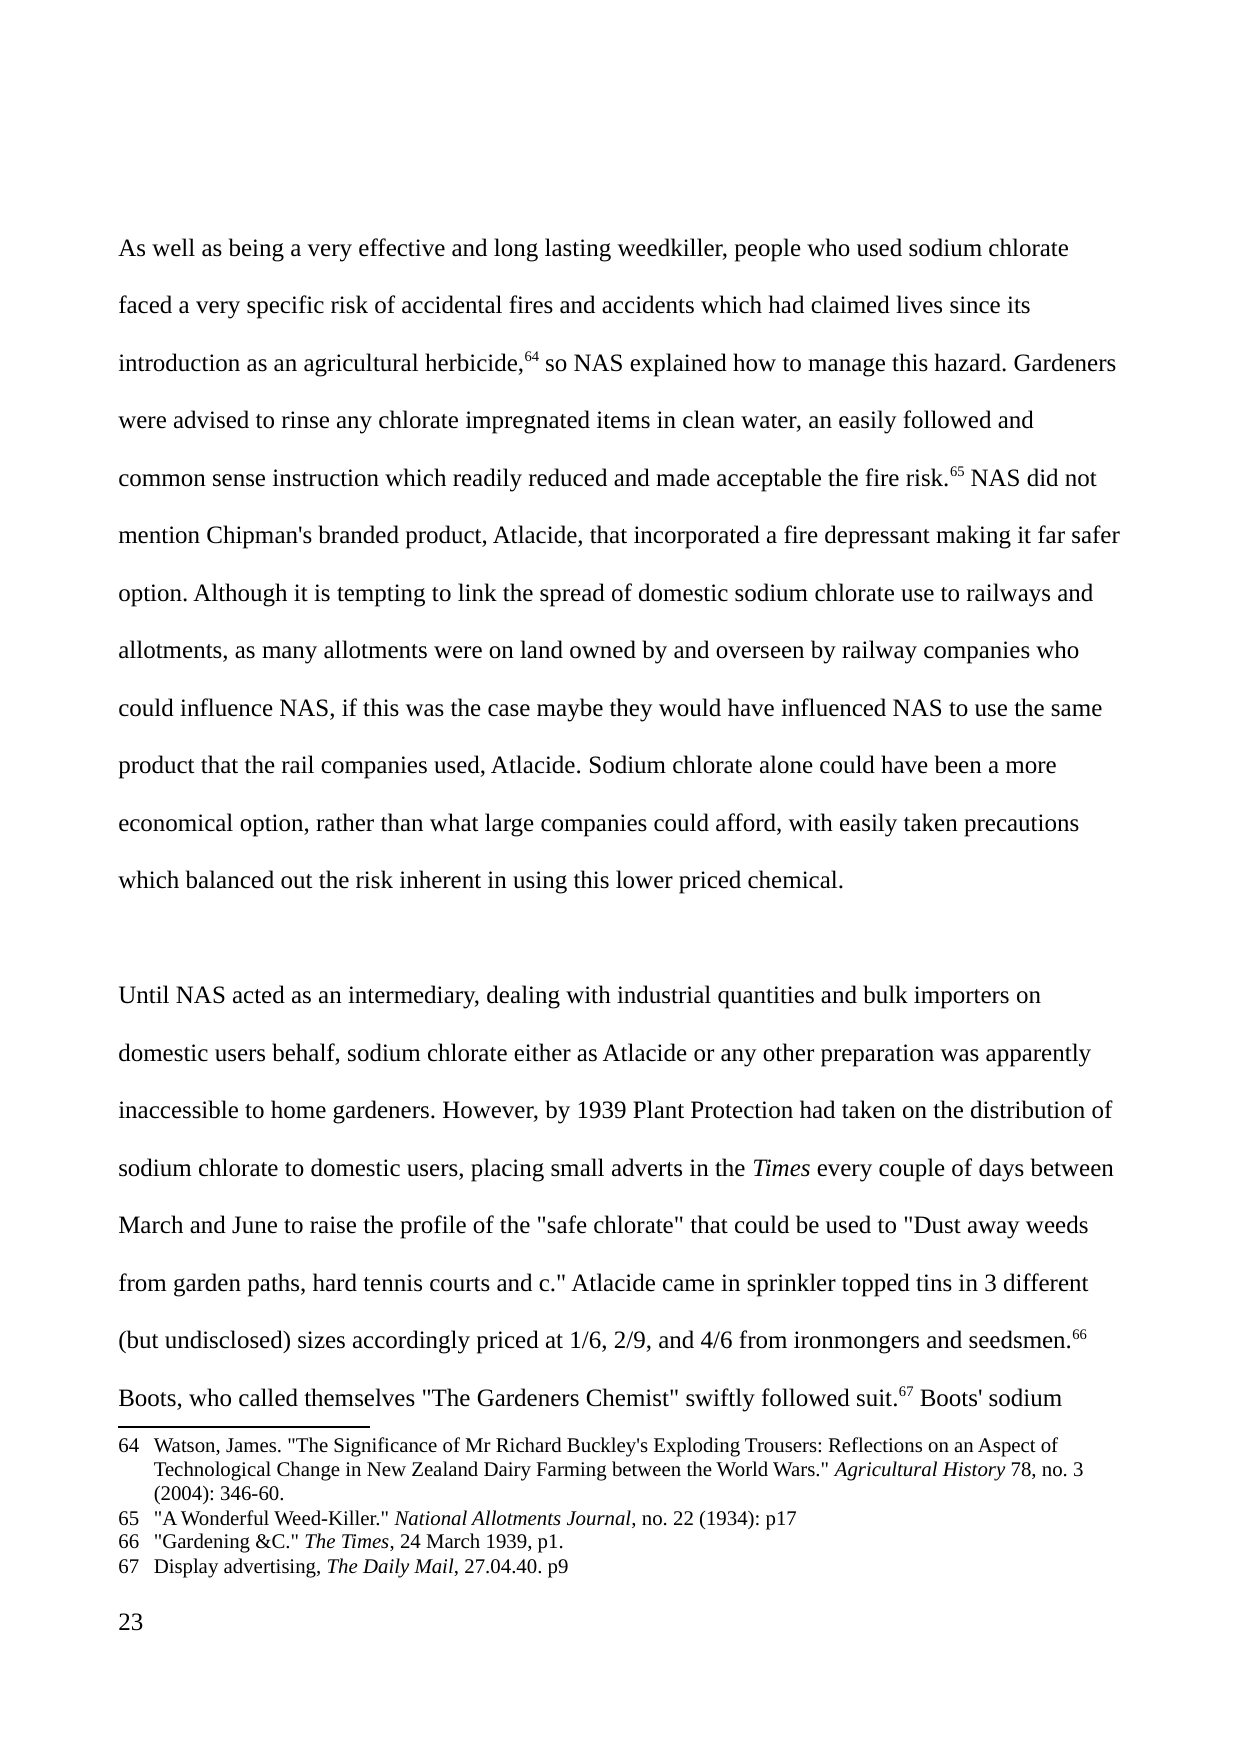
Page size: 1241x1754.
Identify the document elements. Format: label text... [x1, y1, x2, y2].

text As well as being a very effective and long lasting weedkiller, people who used sodium chlorate faced a very specific risk of accidental fires and accidents which had claimed lives since its introduction as an agricultural herbicide, so NAS explained how to manage this hazard. Gardeners were advised to rinse any chlorate impregnated items in clean water, an easily followed and common sense instruction which readily reduced and made acceptable the fire risk. NAS did not mention Chipman's branded product, Atlacide, that incorporated a fire depressant making it far safer option. Although it is tempting to link the spread of domestic sodium chlorate use to railways and allotments, as many allotments were on land owned by and overseen by railway companies who could influence NAS, if this was the case maybe they would have influenced NAS to use the same product that the rail companies used, Atlacide. Sodium chlorate alone could have been a more economical option, rather than what large companies could afford, with easily taken precautions which balanced out the risk inherent in using this lower priced chemical. [118, 233, 1122, 894]
text "Gardening &C." The Times, 24 March 1939, p1. [118, 1529, 1122, 1553]
text Until NAS acted as an intermediary, dealing with industrial quantities and bulk importers on domestic users behalf, sodium chlorate either as Atlacide or any other preparation was apparently inaccessible to home gardeners. However, by 1939 Plant Protection had taken on the distribution of sodium chlorate to domestic users, placing small adverts in the Times every couple of days between March and June to raise the profile of the "safe chlorate" that could be used to "Dust away weeds from garden paths, hard tennis courts and c." Atlacide came in sprinkler topped tins in 3 different (but undisclosed) sizes accordingly priced at 1/6, 2/9, and 4/6 from ironmongers and seedsmen. Boots, who called themselves "The Gardeners Chemist" swiftly followed suit. Boots' sodium [118, 981, 1122, 1412]
text "A Wonderful Weed-Killer." National Allotments Journal, no. 22 (1934): p17 [118, 1505, 1122, 1529]
text Display advertising, The Daily Mail, 27.04.40. p9 [118, 1553, 1122, 1578]
text Watson, James. "The Significance of Mr Richard Buckley's Exploding Trousers: Reflections on an Aspect of Technological Change in New Zealand Dairy Farming between the World Wars." Agricultural History 78, no. 3 (2004): 346-60. [118, 1433, 1122, 1505]
